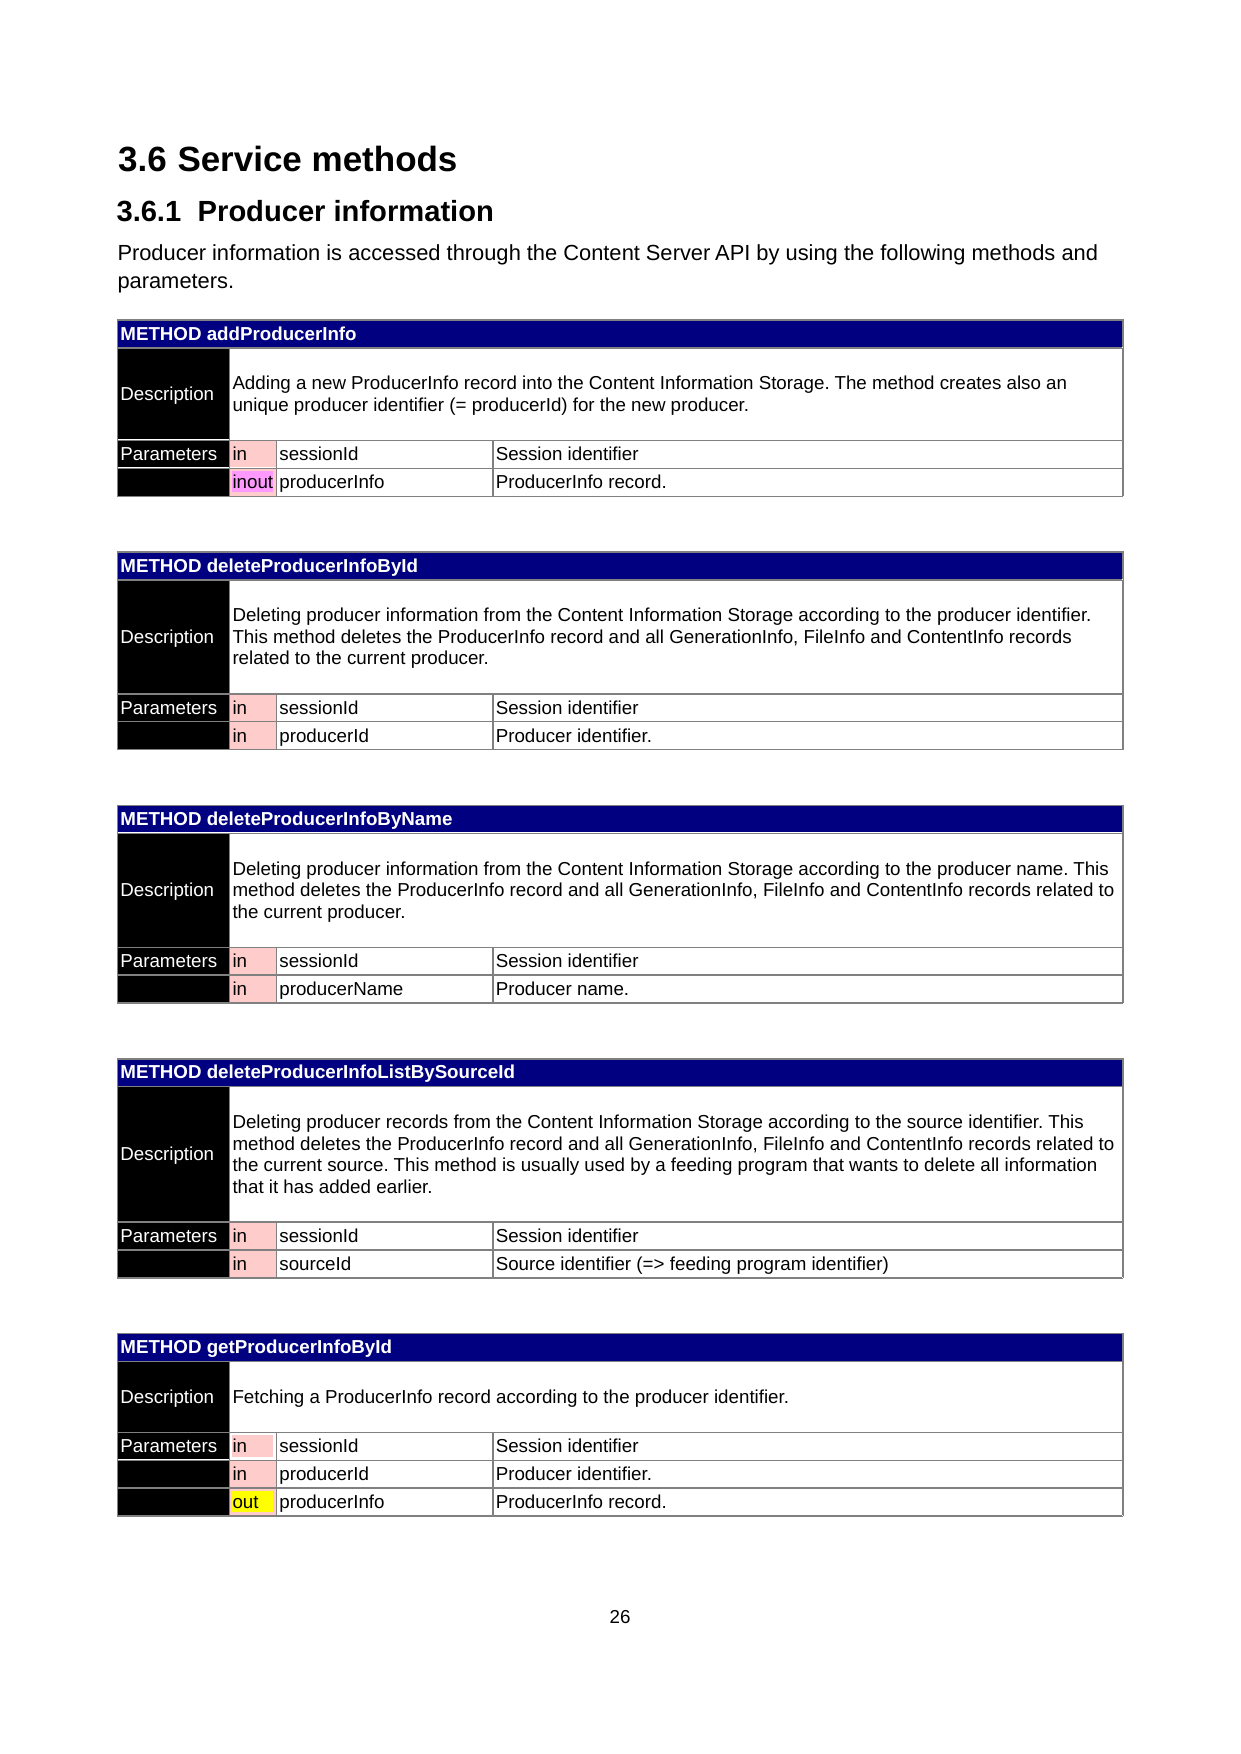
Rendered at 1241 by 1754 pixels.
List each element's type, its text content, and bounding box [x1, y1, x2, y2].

table_cell ProducerInfo record. [494, 469, 1122, 496]
table_cell producerName [277, 976, 492, 1002]
table_cell Adding a new ProducerInfo record into the Content Information Storage. The method creates also an unique producer identifier (= producerId) for the new producer. [230, 349, 1122, 439]
table_cell Description [118, 349, 229, 439]
table_cell in [230, 695, 276, 721]
table_cell Parameters [118, 695, 229, 721]
table_cell sourceId [277, 1251, 492, 1277]
table_cell Producer identifier. [494, 722, 1122, 749]
table_header METHOD deleteProducerInfoByName [118, 806, 1122, 832]
subtitle Service methods [108, 139, 1122, 179]
table_cell [118, 722, 229, 749]
table_cell producerId [277, 722, 492, 749]
table_cell out [230, 1489, 276, 1515]
table_cell [118, 1489, 229, 1515]
table_cell producerInfo [277, 469, 492, 496]
table_cell in [230, 948, 276, 974]
table_cell producerId [277, 1461, 492, 1487]
table_cell Parameters [118, 441, 229, 467]
table_cell [118, 469, 229, 496]
table_cell [118, 1461, 229, 1487]
table_cell in [230, 976, 276, 1002]
table_cell inout [230, 469, 276, 496]
table_cell Deleting producer information from the Content Information Storage according to the producer name. This method deletes the ProducerInfo record and all GenerationInfo, FileInfo and ContentInfo records related to the current producer. [230, 834, 1122, 947]
table_cell Parameters [118, 1433, 229, 1459]
table_cell in [230, 1433, 276, 1459]
table_cell sessionId [277, 1223, 492, 1249]
table_cell sessionId [277, 948, 492, 974]
table_cell [118, 1251, 229, 1277]
table_cell Session identifier [494, 948, 1122, 974]
table_cell Producer identifier. [494, 1461, 1122, 1487]
table_cell Parameters [118, 1223, 229, 1249]
table_header METHOD getProducerInfoById [118, 1334, 1122, 1361]
table_cell Description [118, 581, 229, 693]
table_cell in [230, 1251, 276, 1277]
table_header METHOD deleteProducerInfoListBySourceId [118, 1060, 1122, 1086]
table_cell Session identifier [494, 1223, 1122, 1249]
table_cell Session identifier [494, 1433, 1122, 1459]
table_cell in [230, 441, 276, 467]
text Producer information is accessed through the Content Server API by using the following methods and parameters. [117, 240, 1122, 293]
table_cell in [230, 722, 276, 749]
subtitle Producer information [108, 194, 1122, 227]
table_cell sessionId [277, 695, 492, 721]
table_cell [118, 976, 229, 1002]
table_cell Producer name. [494, 976, 1122, 1002]
table_cell producerInfo [277, 1489, 492, 1515]
table_cell sessionId [277, 1433, 492, 1459]
table_cell Deleting producer records from the Content Information Storage according to the source identifier. This method deletes the ProducerInfo record and all GenerationInfo, FileInfo and ContentInfo records related to the current source. This method is usually used by a feeding program that wants to delete all information that it has added earlier. [230, 1087, 1122, 1221]
table_cell Description [118, 834, 229, 947]
table_cell in [230, 1461, 276, 1487]
table_cell Session identifier [494, 695, 1122, 721]
table_cell Fetching a ProducerInfo record according to the producer identifier. [230, 1362, 1122, 1432]
table_cell Source identifier (=> feeding program identifier) [494, 1251, 1122, 1277]
table_cell Parameters [118, 948, 229, 974]
table_cell ProducerInfo record. [494, 1489, 1122, 1515]
table_header METHOD addProducerInfo [118, 321, 1122, 347]
table_cell Description [118, 1087, 229, 1221]
table_cell Description [118, 1362, 229, 1432]
table_cell Deleting producer information from the Content Information Storage according to the producer identifier. This method deletes the ProducerInfo record and all GenerationInfo, FileInfo and ContentInfo records related to the current producer. [230, 581, 1122, 693]
table_cell in [230, 1223, 276, 1249]
table_header METHOD deleteProducerInfoById [118, 553, 1122, 579]
table_cell Session identifier [494, 441, 1122, 467]
table_cell sessionId [277, 441, 492, 467]
